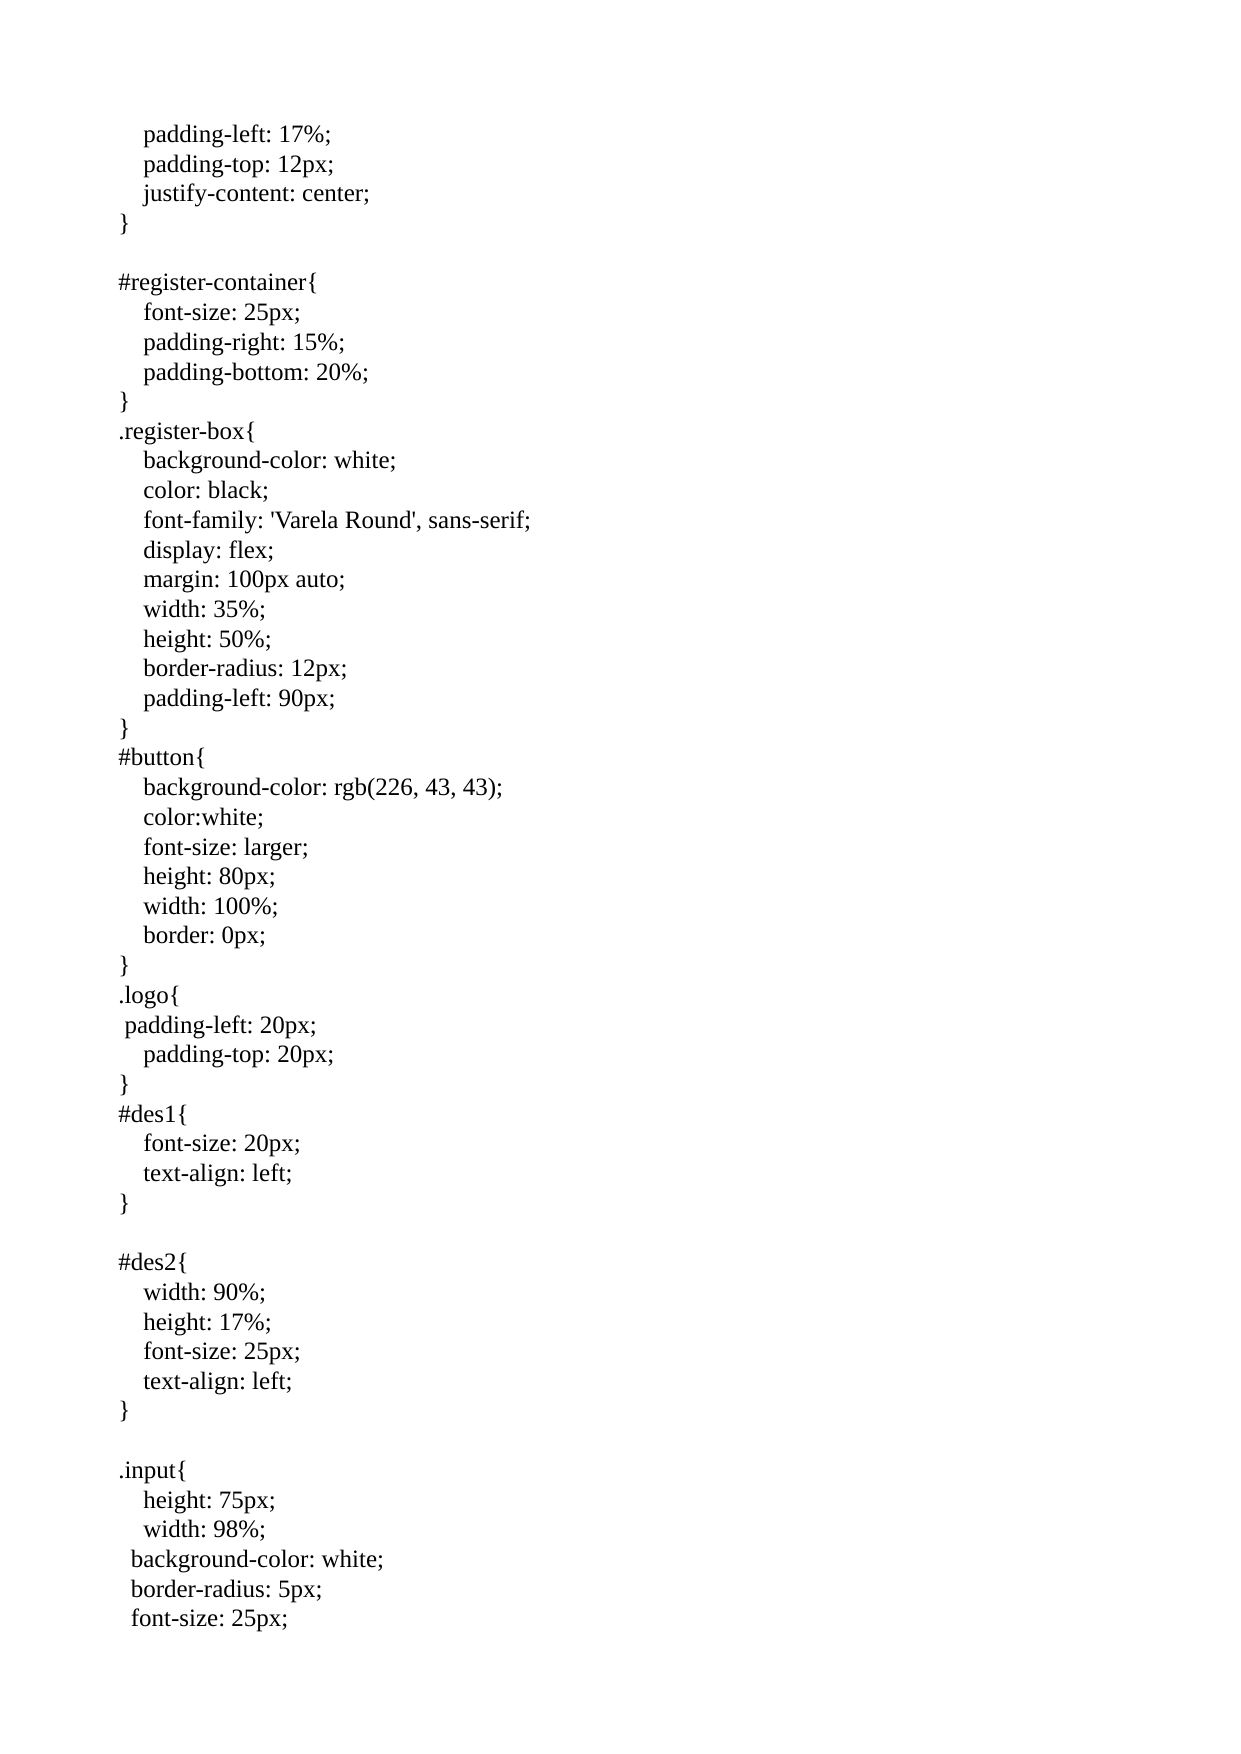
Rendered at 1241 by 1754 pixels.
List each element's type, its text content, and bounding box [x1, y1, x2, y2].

text background-color: white; [118, 445, 1122, 474]
text font-size: 20px; [118, 1127, 1122, 1157]
text margin: 100px auto; [118, 563, 1122, 593]
text width: 35%; [118, 593, 1122, 623]
text } [118, 207, 1122, 237]
text height: 75px; [118, 1484, 1122, 1513]
text padding-left: 90px; [118, 682, 1122, 712]
text height: 50%; [118, 623, 1122, 652]
text font-family: 'Varela Round', sans-serif; [118, 504, 1122, 534]
text #register-container{ [118, 267, 1122, 296]
text .logo{ [118, 979, 1122, 1009]
text border-radius: 12px; [118, 652, 1122, 682]
text .register-box{ [118, 415, 1122, 445]
text #des2{ [118, 1246, 1122, 1276]
text padding-top: 12px; [118, 148, 1122, 177]
text height: 80px; [118, 860, 1122, 890]
text font-size: 25px; [118, 296, 1122, 326]
text } [118, 949, 1122, 979]
text .input{ [118, 1454, 1122, 1484]
text } [118, 712, 1122, 742]
text height: 17%; [118, 1306, 1122, 1335]
text width: 98%; [118, 1513, 1122, 1543]
text } [118, 1187, 1122, 1217]
text border-radius: 5px; [118, 1573, 1122, 1602]
text color: black; [118, 474, 1122, 504]
text padding-right: 15%; [118, 326, 1122, 356]
text background-color: rgb(226, 43, 43); [118, 771, 1122, 801]
text padding-left: 17%; [118, 118, 1122, 148]
text display: flex; [118, 534, 1122, 563]
text font-size: 25px; [118, 1602, 1122, 1632]
text padding-left: 20px; [118, 1009, 1122, 1038]
text width: 100%; [118, 890, 1122, 920]
text padding-bottom: 20%; [118, 356, 1122, 385]
text font-size: larger; [118, 831, 1122, 860]
text justify-content: center; [118, 177, 1122, 207]
text #button{ [118, 742, 1122, 771]
text text-align: left; [118, 1365, 1122, 1395]
text width: 90%; [118, 1276, 1122, 1306]
text font-size: 25px; [118, 1335, 1122, 1365]
text } [118, 385, 1122, 415]
text border: 0px; [118, 920, 1122, 949]
text #des1{ [118, 1098, 1122, 1127]
text background-color: white; [118, 1543, 1122, 1573]
text color:white; [118, 801, 1122, 831]
text } [118, 1068, 1122, 1098]
text text-align: left; [118, 1157, 1122, 1187]
text } [118, 1395, 1122, 1424]
text padding-top: 20px; [118, 1038, 1122, 1068]
